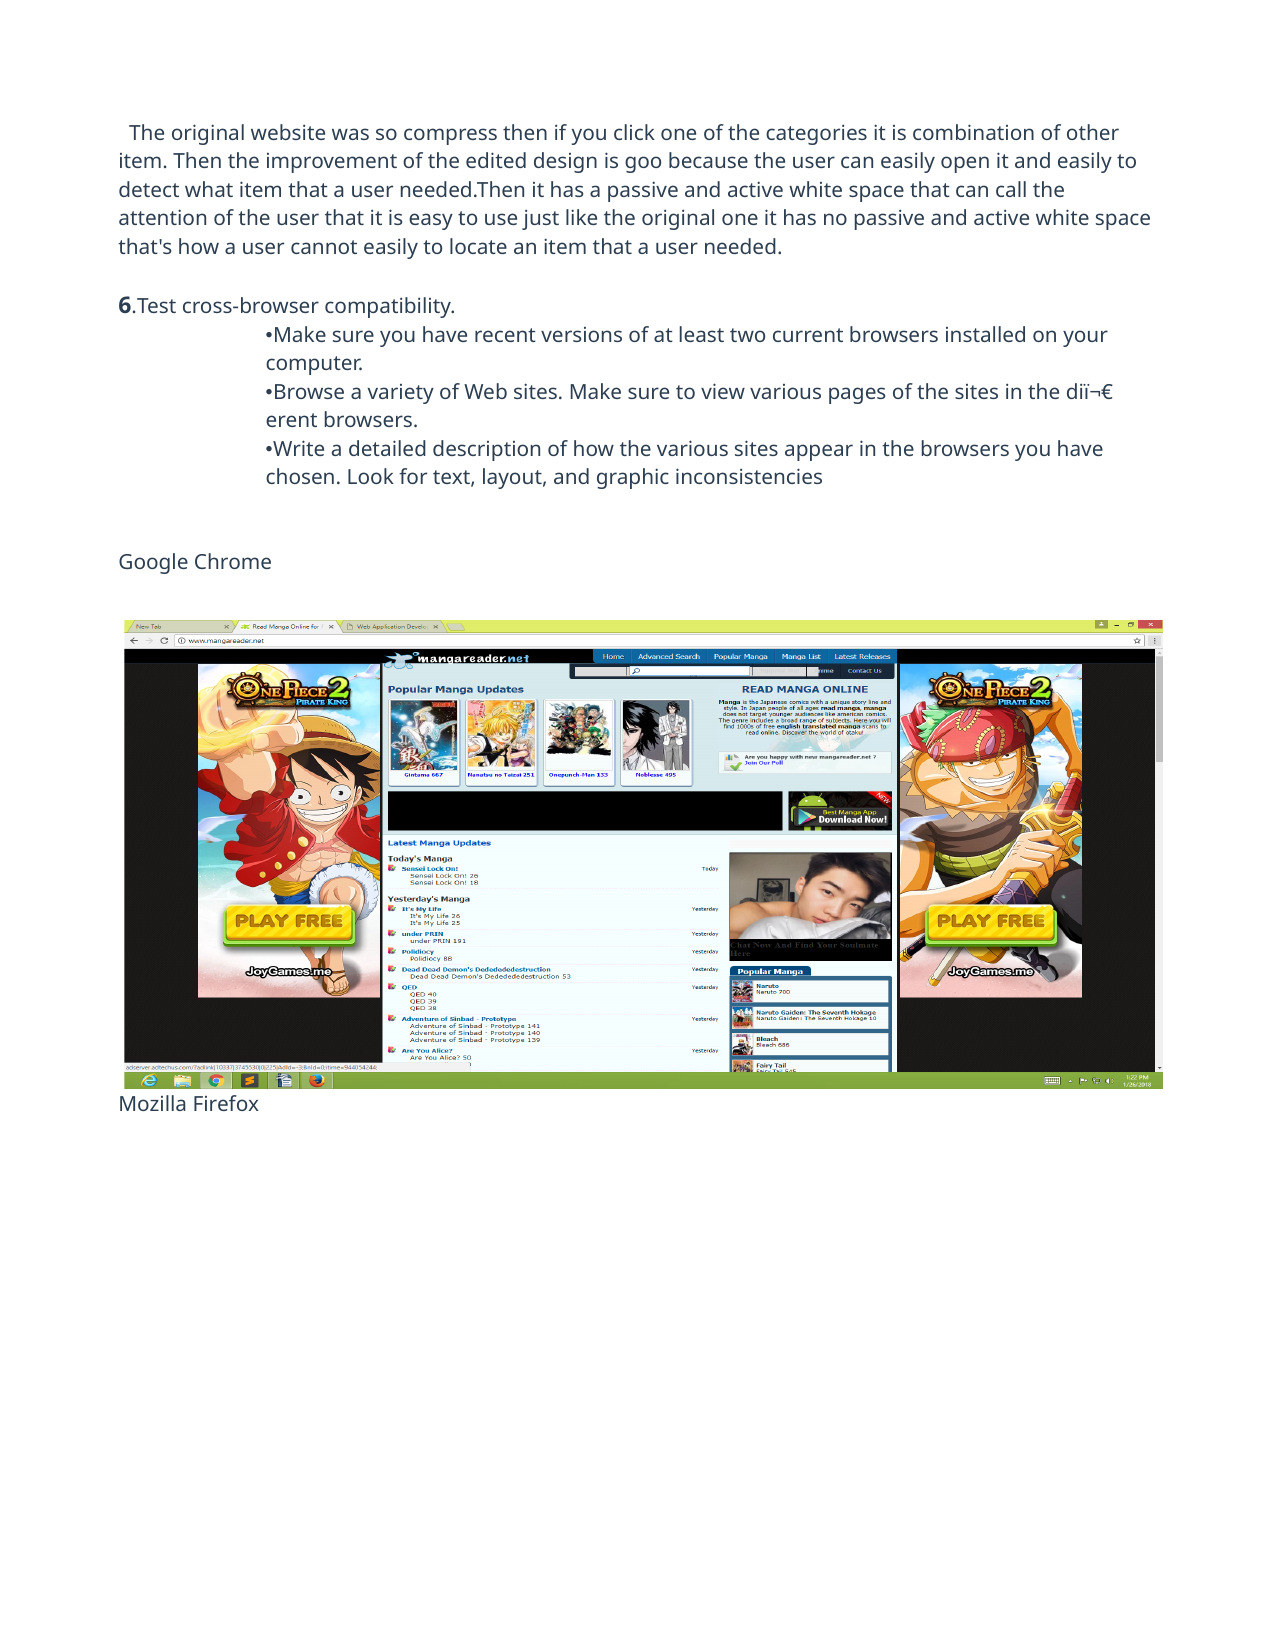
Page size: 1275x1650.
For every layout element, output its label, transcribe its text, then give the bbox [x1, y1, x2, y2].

picture [124, 620, 1163, 1089]
list Make sure you have recent versions of at least two current browsers installed on your computer. [118, 320, 1157, 377]
text The original website was so compress then if you click one of the categories it is combination of other item. Then the improvement of the edited design is goo because the user can easily open it and easily to detect what item that a user needed.Then it has a passive and active white space that can call the attention of the user that it is easy to use just like the original one it has no passive and active white space that's how a user cannot easily to locate an item that a user needed. [118, 118, 1157, 260]
text 6.Test cross-browser compatibility. [118, 289, 1157, 320]
list Browse a variety of Web sites. Make sure to view various pages of the sites in the diï¬€ erent browsers. [118, 377, 1157, 434]
list Write a detailed description of how the various sites appear in the browsers you have chosen. Look for text, layout, and graphic inconsistencies [118, 434, 1157, 491]
text Google Chrome [118, 547, 1157, 576]
text Mozilla Firefox [118, 1066, 1157, 1117]
